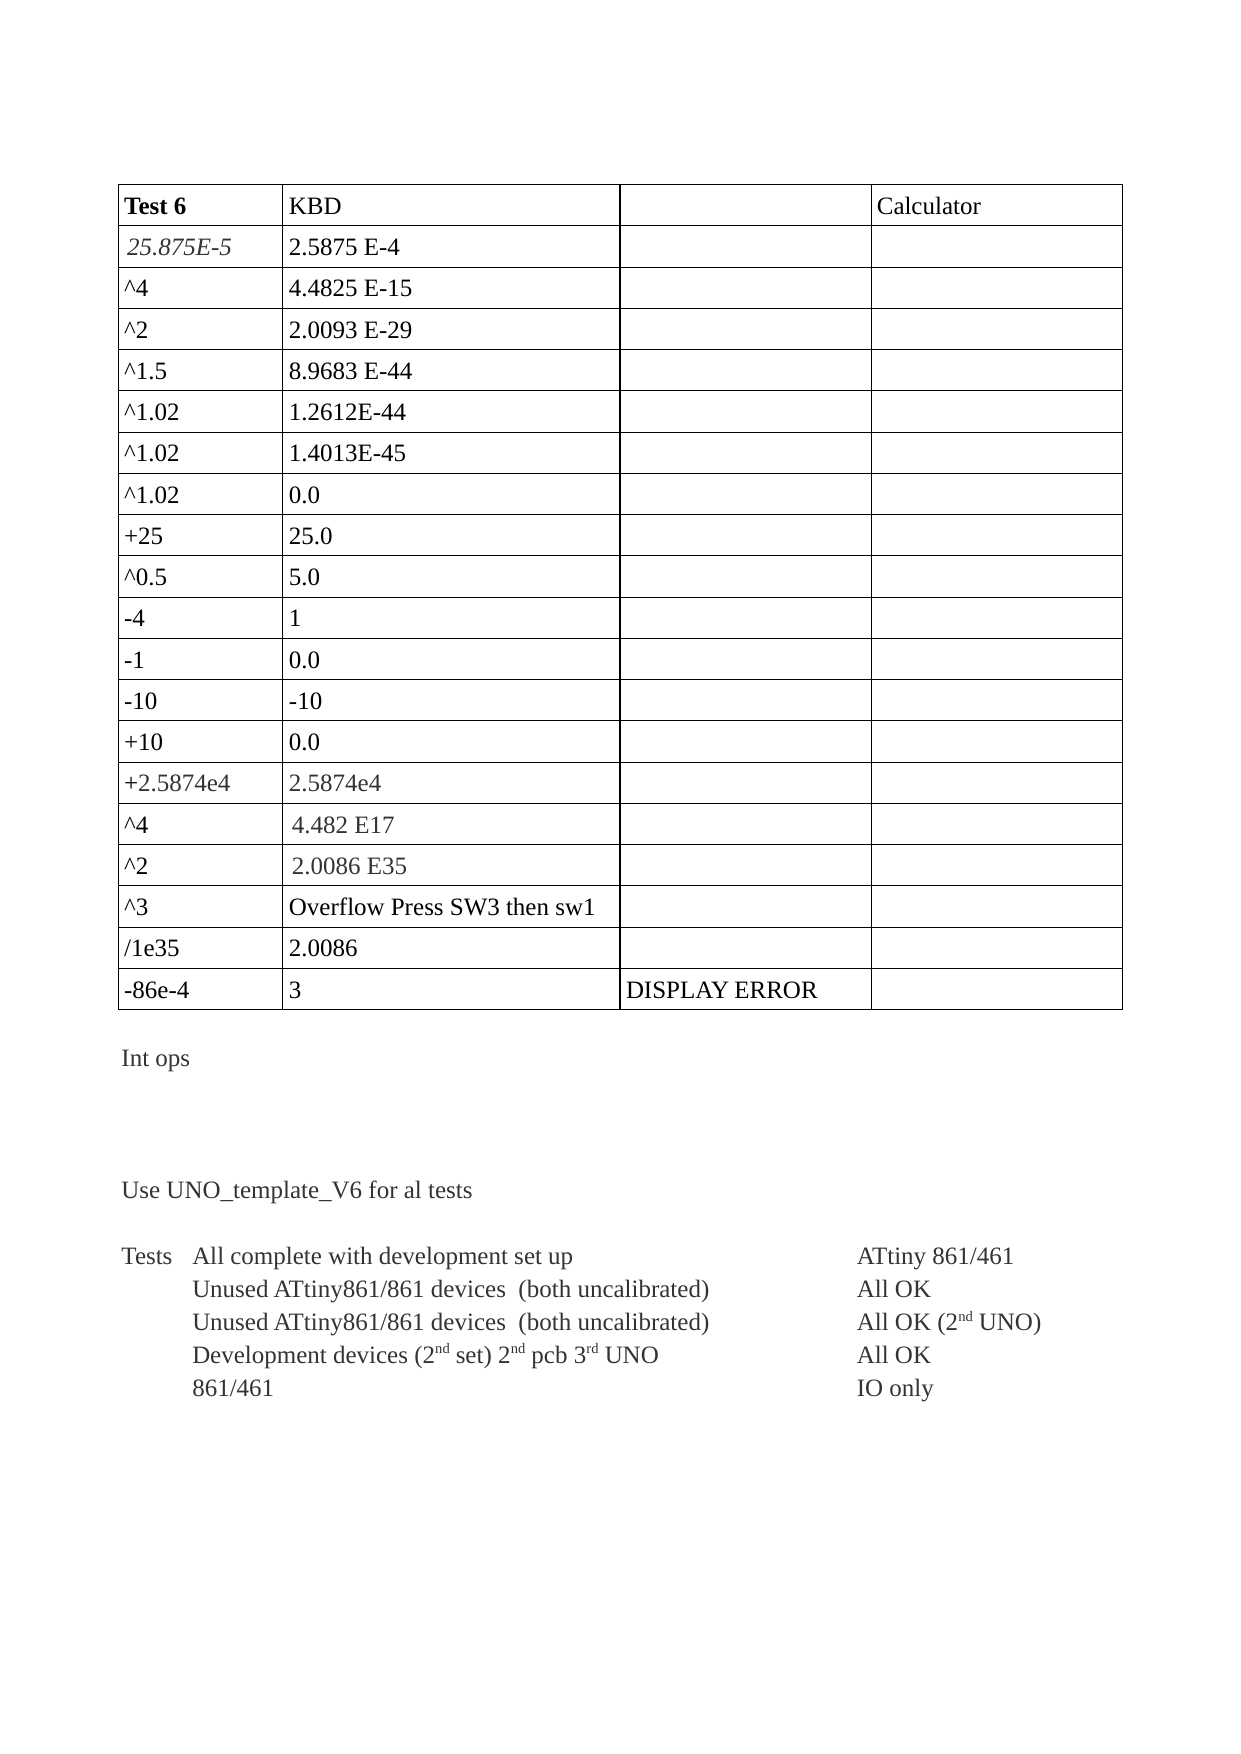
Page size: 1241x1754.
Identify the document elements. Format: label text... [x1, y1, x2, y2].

table_cell 0.0 [283, 639, 619, 679]
table_cell ^0.5 [119, 556, 282, 597]
table_cell 0.0 [283, 721, 619, 762]
table_cell [621, 350, 871, 390]
table_cell [872, 680, 1122, 720]
table_cell 3 [283, 969, 619, 1009]
table_cell 5.0 [283, 556, 619, 597]
table_cell [621, 886, 871, 927]
table_cell 25.0 [283, 515, 619, 555]
table_cell 2.5875 E-4 [283, 226, 619, 267]
table_cell 4.482 E17 [283, 804, 619, 844]
table_cell [872, 474, 1122, 514]
table_cell 2.0086 [283, 928, 619, 968]
table_cell [872, 639, 1122, 679]
table_cell [621, 474, 871, 514]
table_cell [621, 721, 871, 762]
table_cell [872, 721, 1122, 762]
table_cell [621, 556, 871, 597]
table_cell [872, 763, 1122, 803]
table_cell [872, 515, 1122, 555]
table_cell -10 [119, 680, 282, 720]
table_cell [872, 350, 1122, 390]
text Unused ATtiny861/861 devices (both uncalibrated) All OK (2nd UNO) [119, 1307, 1122, 1336]
table_cell [621, 433, 871, 473]
table_cell -1 [119, 639, 282, 679]
table_cell [621, 309, 871, 349]
table_cell -10 [283, 680, 619, 720]
table_cell [621, 391, 871, 432]
table_cell [872, 845, 1122, 885]
table_cell 1 [283, 598, 619, 638]
table_cell -86e-4 [119, 969, 282, 1009]
table_cell ^1.02 [119, 391, 282, 432]
text Development devices (2nd set) 2nd pcb 3rd UNO All OK [119, 1340, 1122, 1369]
table_cell 2.0086 E35 [283, 845, 619, 885]
table_cell [872, 598, 1122, 638]
table_cell ^1.02 [119, 433, 282, 473]
table_cell ^1.02 [119, 474, 282, 514]
table_header Calculator [872, 185, 1122, 225]
table_cell [872, 309, 1122, 349]
table_cell [621, 804, 871, 844]
table_cell 25.875E-5 [119, 226, 282, 267]
table_cell [872, 886, 1122, 927]
table_cell Overflow Press SW3 then sw1 [283, 886, 619, 927]
table_cell [621, 226, 871, 267]
table_cell [621, 928, 871, 968]
text Int ops [119, 1043, 1122, 1072]
table_cell DISPLAY ERROR [621, 969, 871, 1009]
table_cell 4.4825 E-15 [283, 268, 619, 308]
table_cell +25 [119, 515, 282, 555]
table_cell ^2 [119, 309, 282, 349]
table_cell [621, 680, 871, 720]
table_cell [872, 556, 1122, 597]
table_cell [872, 969, 1122, 1009]
table_cell ^4 [119, 268, 282, 308]
table_cell [872, 268, 1122, 308]
table_cell [872, 804, 1122, 844]
table_cell [621, 639, 871, 679]
text Tests All complete with development set up ATtiny 861/461 [119, 1241, 1122, 1270]
table_cell -4 [119, 598, 282, 638]
table_cell 8.9683 E-44 [283, 350, 619, 390]
table_cell [872, 226, 1122, 267]
table_cell [872, 391, 1122, 432]
table_cell [621, 268, 871, 308]
table_cell [621, 845, 871, 885]
table_cell [621, 515, 871, 555]
table_header Test 6 [119, 185, 282, 225]
table_cell ^1.5 [119, 350, 282, 390]
table_cell +2.5874e4 [119, 763, 282, 803]
table_cell [872, 928, 1122, 968]
table_cell +10 [119, 721, 282, 762]
table_cell 1.4013E-45 [283, 433, 619, 473]
text Unused ATtiny861/861 devices (both uncalibrated) All OK [119, 1274, 1122, 1303]
table_cell ^3 [119, 886, 282, 927]
table_cell 1.2612E-44 [283, 391, 619, 432]
text 861/461 IO only [119, 1373, 1122, 1402]
table_cell 2.0093 E-29 [283, 309, 619, 349]
table_cell [872, 433, 1122, 473]
text Use UNO_template_V6 for al tests [119, 1175, 1122, 1204]
table_cell 2.5874e4 [283, 763, 619, 803]
table_cell /1e35 [119, 928, 282, 968]
table_cell ^2 [119, 845, 282, 885]
table_cell ^4 [119, 804, 282, 844]
table_header [621, 185, 871, 225]
table_header KBD [283, 185, 619, 225]
table_cell [621, 598, 871, 638]
table_cell [621, 763, 871, 803]
table_cell 0.0 [283, 474, 619, 514]
